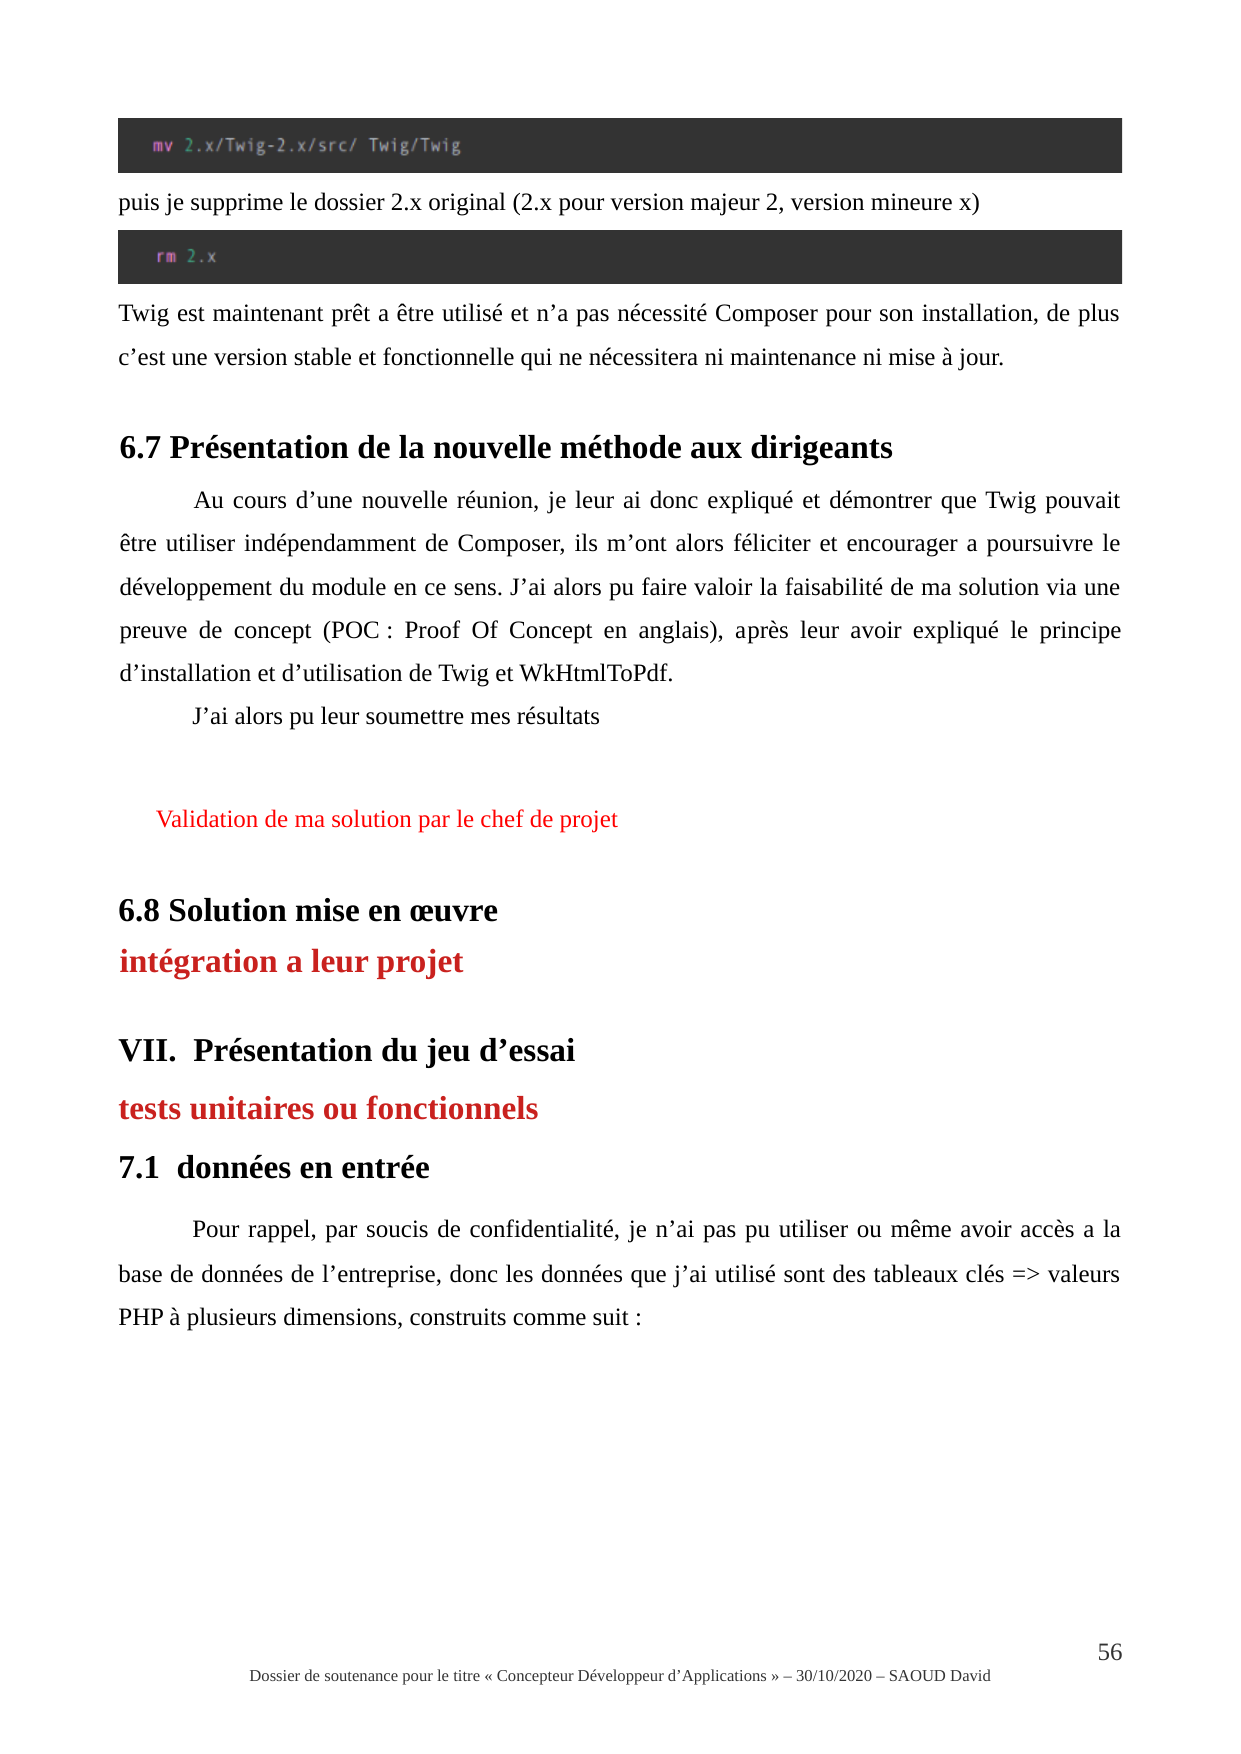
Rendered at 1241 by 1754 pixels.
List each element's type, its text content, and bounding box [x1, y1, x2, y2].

list Validation de ma solution par le chef de projet [118, 804, 1122, 833]
text intégration a leur projet [119, 942, 1122, 980]
text Pour rappel, par soucis de confidentialité, je n’ai pas pu utiliser ou même avoir accès a la base de données de l’entreprise, donc les données que j’ai utilisé sont des tableaux clés => valeurs PHP à plusieurs dimensions, construits comme suit : [118, 1206, 1122, 1331]
text 6.7 Présentation de la nouvelle méthode aux dirigeants [119, 428, 1122, 466]
picture [118, 118, 1123, 173]
subtitle 6.8 Solution mise en œuvre [118, 891, 1122, 929]
text VII. Présentation du jeu d’essai [118, 1030, 1122, 1068]
text puis je supprime le dossier 2.x original (2.x pour version majeur 2, version mineure x) [118, 173, 1122, 216]
text J’ai alors pu leur soumettre mes résultats [118, 701, 1122, 730]
text Au cours d’une nouvelle réunion, je leur ai donc expliqué et démontrer que Twig pouvait être utiliser indépendamment de Composer, ils m’ont alors féliciter et encourager a poursuivre le développement du module en ce sens. J’ai alors pu faire valoir la faisabilité de ma solution via une preuve de concept (POC : Proof Of Concept en anglais), après leur avoir expliqué le principe d’installation et d’utilisation de Twig et WkHtmlToPdf. [119, 485, 1122, 687]
picture [118, 230, 1123, 284]
text tests unitaires ou fonctionnels [118, 1088, 1122, 1127]
text 7.1 données en entrée [118, 1147, 1122, 1186]
text Twig est maintenant prêt a être utilisé et n’a pas nécessité Composer pour son installation, de plus c’est une version stable et fonctionnelle qui ne nécessitera ni maintenance ni mise à jour. [118, 284, 1122, 370]
